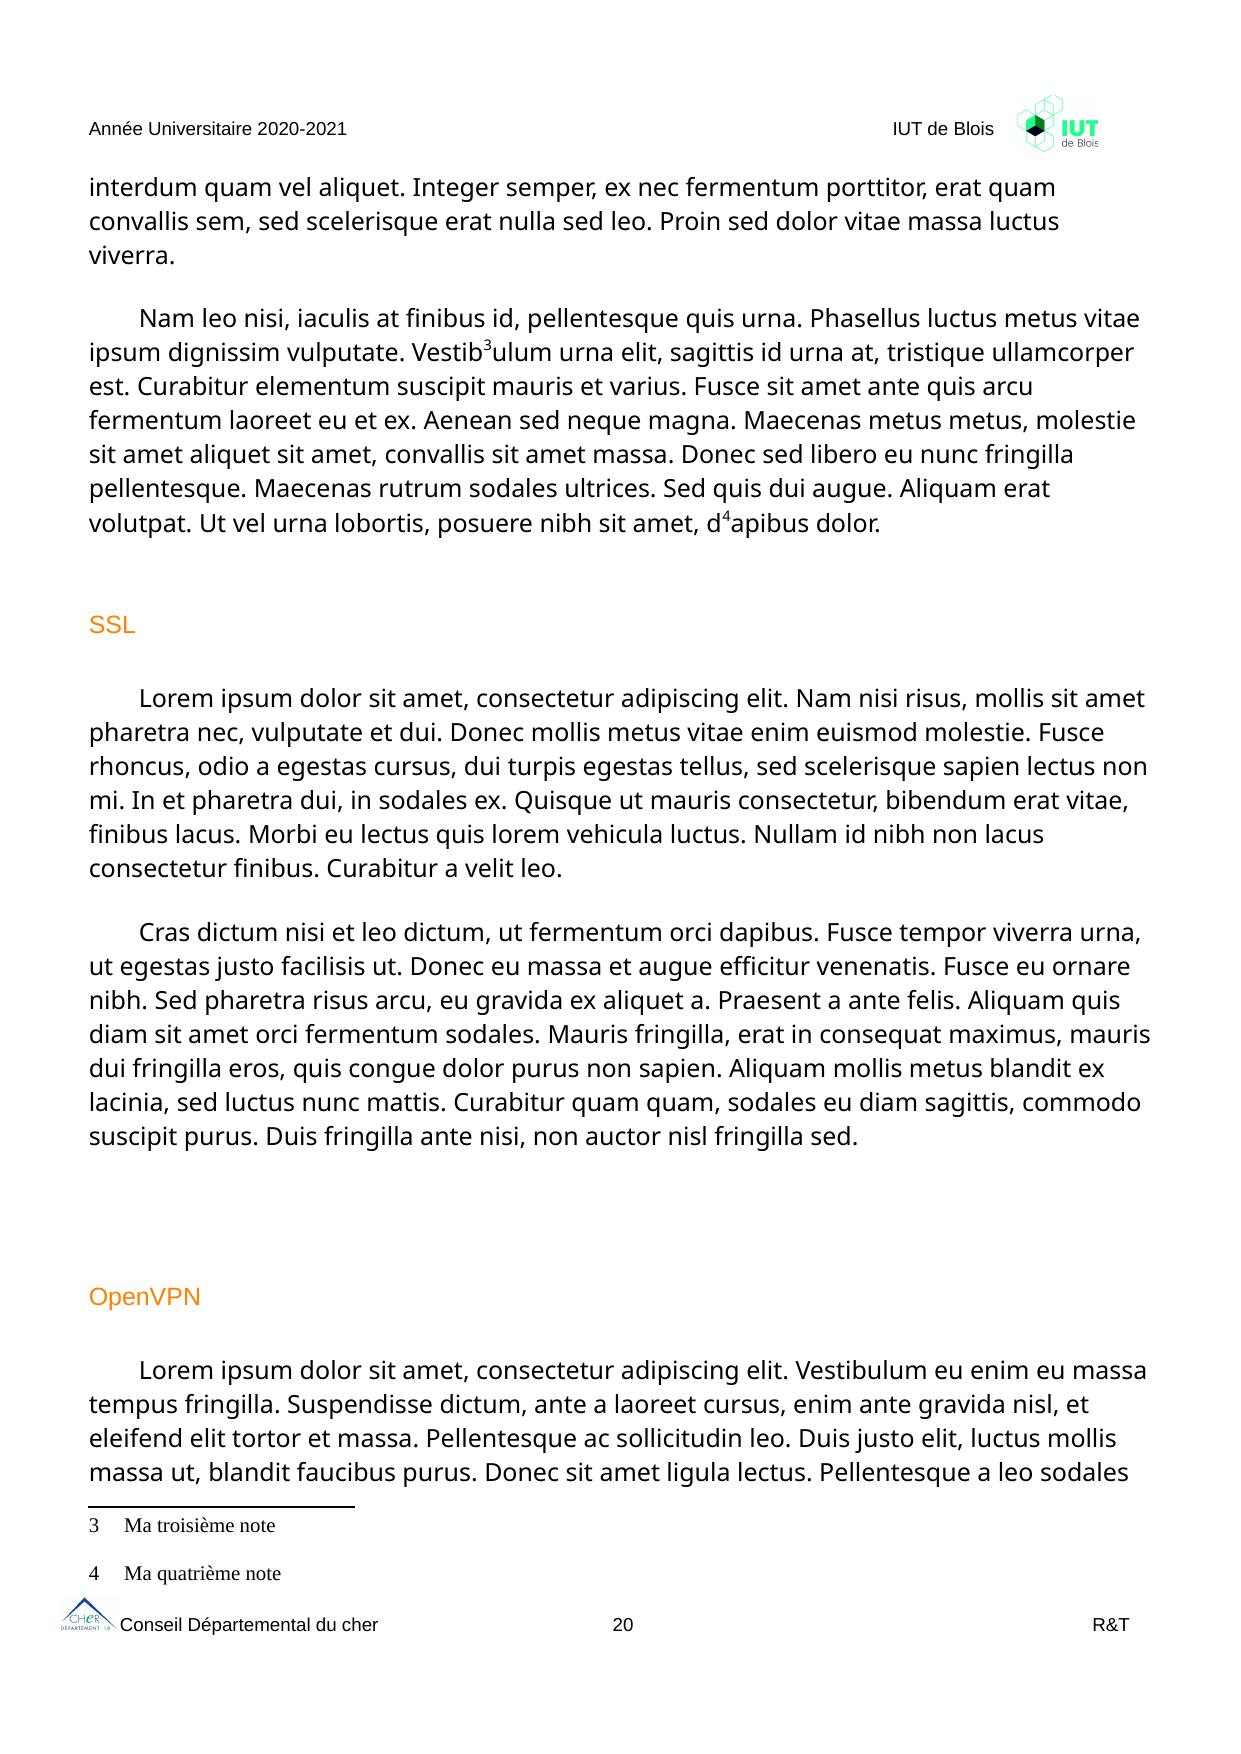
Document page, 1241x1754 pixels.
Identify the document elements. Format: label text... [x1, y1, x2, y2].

text Ma troisième note [88, 1513, 1152, 1537]
text Nam leo nisi, iaculis at finibus id, pellentesque quis urna. Phasellus luctus metus vitae ipsum dignissim vulputate. Vestibulum urna elit, sagittis id urna at, tristique ullamcorper est. Curabitur elementum suscipit mauris et varius. Fusce sit amet ante quis arcu fermentum laoreet eu et ex. Aenean sed neque magna. Maecenas metus metus, molestie sit amet aliquet sit amet, convallis sit amet massa. Donec sed libero eu nunc fringilla pellentesque. Maecenas rutrum sodales ultrices. Sed quis dui augue. Aliquam erat volutpat. Ut vel urna lobortis, posuere nibh sit amet, dapibus dolor. [88, 301, 1152, 539]
text Lorem ipsum dolor sit amet, consectetur adipiscing elit. Nam nisi risus, mollis sit amet pharetra nec, vulputate et dui. Donec mollis metus vitae enim euismod molestie. Fusce rhoncus, odio a egestas cursus, dui turpis egestas tellus, sed scelerisque sapien lectus non mi. In et pharetra dui, in sodales ex. Quisque ut mauris consectetur, bibendum erat vitae, finibus lacus. Morbi eu lectus quis lorem vehicula luctus. Nullam id nibh non lacus consectetur finibus. Curabitur a velit leo. [88, 681, 1152, 885]
text Lorem ipsum dolor sit amet, consectetur adipiscing elit. Vestibulum eu enim eu massa tempus fringilla. Suspendisse dictum, ante a laoreet cursus, enim ante gravida nisl, et eleifend elit tortor et massa. Pellentesque ac sollicitudin leo. Duis justo elit, luctus mollis massa ut, blandit faucibus purus. Donec sit amet ligula lectus. Pellentesque a leo sodales [88, 1353, 1152, 1489]
text Ma quatrième note [88, 1561, 1152, 1585]
picture [1017, 95, 1098, 152]
picture [61, 1597, 118, 1630]
subtitle OpenVPN [88, 1282, 1152, 1311]
text interdum quam vel aliquet. Integer semper, ex nec fermentum porttitor, erat quam convallis sem, sed scelerisque erat nulla sed leo. Proin sed dolor vitae massa luctus viverra. [88, 169, 1152, 271]
text Cras dictum nisi et leo dictum, ut fermentum orci dapibus. Fusce tempor viverra urna, ut egestas justo facilisis ut. Donec eu massa et augue efficitur venenatis. Fusce eu ornare nibh. Sed pharetra risus arcu, eu gravida ex aliquet a. Praesent a ante felis. Aliquam quis diam sit amet orci fermentum sodales. Mauris fringilla, erat in consequat maximus, mauris dui fringilla eros, quis congue dolor purus non sapien. Aliquam mollis metus blandit ex lacinia, sed luctus nunc mattis. Curabitur quam quam, sodales eu diam sagittis, commodo suscipit purus. Duis fringilla ante nisi, non auctor nisl fringilla sed. [88, 914, 1152, 1153]
subtitle SSL [88, 610, 1152, 639]
